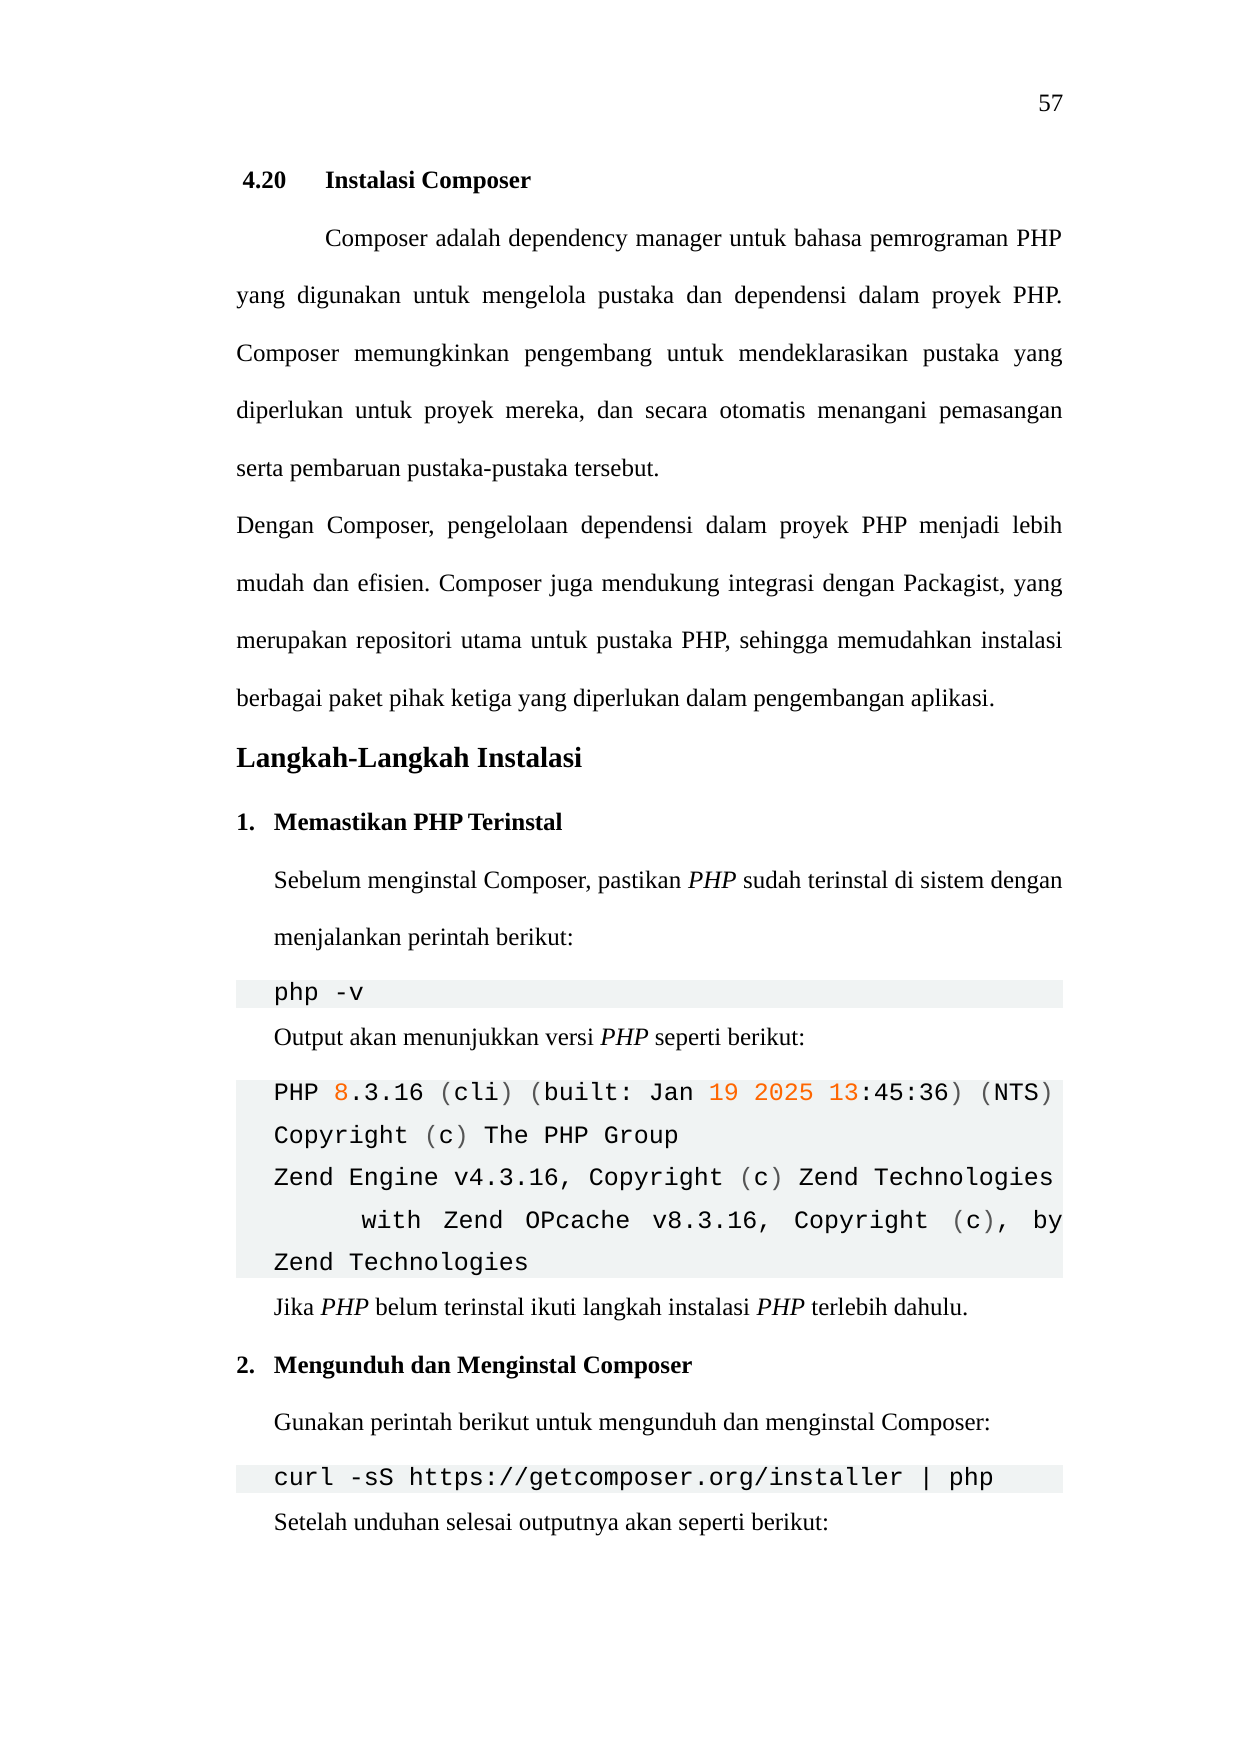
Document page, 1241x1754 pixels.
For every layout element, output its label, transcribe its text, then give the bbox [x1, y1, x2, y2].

list Memastikan PHP Terinstal [236, 807, 1063, 836]
list Copyright (c) The PHP Group [236, 1122, 1063, 1151]
list php -v [236, 980, 1063, 1008]
text Dengan Composer, pengelolaan dependensi dalam proyek PHP menjadi lebih mudah dan efisien. Composer juga mendukung integrasi dengan Packagist, yang merupakan repositori utama untuk pustaka PHP, sehingga memudahkan instalasi berbagai paket pihak ketiga yang diperlukan dalam pengembangan aplikasi. [236, 510, 1063, 712]
list PHP 8.3.16 (cli) (built: Jan 19 2025 13:45:36) (NTS) [236, 1080, 1063, 1108]
list Mengunduh dan Menginstal Composer [236, 1350, 1063, 1379]
list Setelah unduhan selesai outputnya akan seperti berikut: [236, 1507, 1063, 1536]
subtitle Instalasi Composer [236, 165, 1063, 194]
text Composer adalah dependency manager untuk bahasa pemrograman PHP yang digunakan untuk mengelola pustaka dan dependensi dalam proyek PHP. Composer memungkinkan pengembang untuk mendeklarasikan pustaka yang diperlukan untuk proyek mereka, dan secara otomatis menangani pemasangan serta pembaruan pustaka-pustaka tersebut. [236, 223, 1063, 482]
list curl -sS https://getcomposer.org/installer | php [236, 1465, 1063, 1493]
list with Zend OPcache v8.3.16, Copyright (c), by Zend Technologies [236, 1207, 1063, 1278]
list Output akan menunjukkan versi PHP seperti berikut: [236, 1022, 1063, 1051]
list Sebelum menginstal Composer, pastikan PHP sudah terinstal di sistem dengan menjalankan perintah berikut: [236, 865, 1063, 951]
list Jika PHP belum terinstal ikuti langkah instalasi PHP terlebih dahulu. [236, 1292, 1063, 1321]
list Gunakan perintah berikut untuk mengunduh dan menginstal Composer: [236, 1407, 1063, 1436]
list Zend Engine v4.3.16, Copyright (c) Zend Technologies [236, 1165, 1063, 1193]
text Langkah-Langkah Instalasi [236, 740, 1063, 774]
